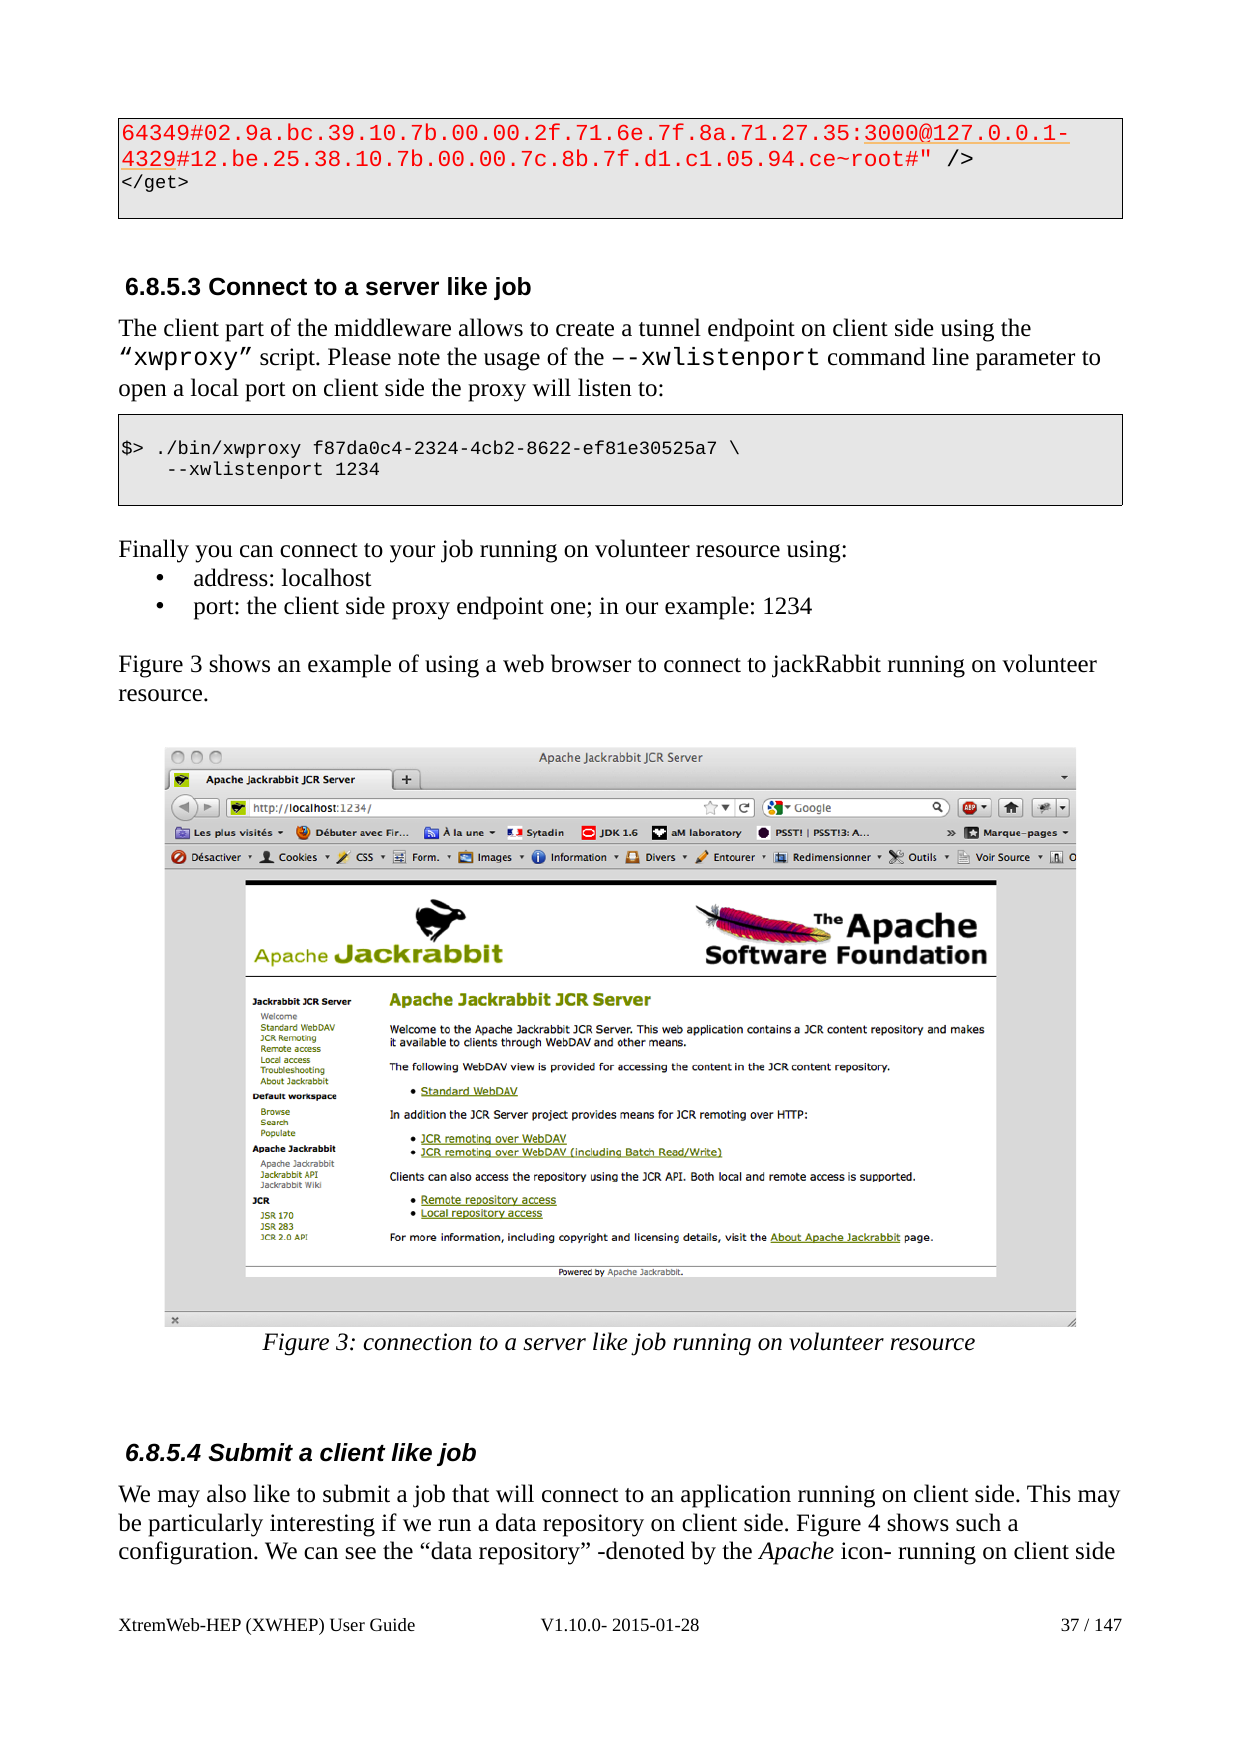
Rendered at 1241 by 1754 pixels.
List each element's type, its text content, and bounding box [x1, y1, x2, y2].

text The client part of the middleware allows to create a tunnel endpoint on client side using the “xwproxy” script. Please note the usage of the –-xwlistenport command line parameter to open a local port on client side the proxy will listen to: [118, 313, 1122, 402]
text Figure 3: connection to a server like job running on volunteer resource [164, 1327, 1076, 1355]
subtitle Submit a client like job [118, 1438, 1122, 1466]
list address: localhost [156, 563, 1122, 591]
picture [164, 747, 1077, 1327]
text --xwlistenport 1234 [119, 457, 1122, 478]
text Finally you can connect to your job running on volunteer resource using: [118, 534, 1122, 563]
text $> ./bin/xwproxy f87da0c4-2324-4cb2-8622-ef81e30525a7 \ [119, 435, 1122, 457]
text 64349#02.9a.bc.39.10.7b.00.00.2f.71.6e.7f.8a.71.27.35:3000@127.0.0.1-4329#12.be.25.38.10.7b.00.00.7c.8b.7f.d1.c1.05.94.ce~root#" /> [119, 119, 1122, 170]
subtitle Connect to a server like job [118, 272, 1122, 301]
list port: the client side proxy endpoint one; in our example: 1234 [156, 591, 1122, 620]
text We may also like to submit a job that will connect to an application running on client side. This may be particularly interesting if we run a data repository on client side. Figure 4 shows such a configuration. We can see the “data repository” -denoted by the Apache icon- running on client side [118, 1479, 1122, 1565]
text </get> [119, 170, 1122, 191]
text Figure 3 shows an example of using a web browser to connect to jackRabbit running on volunteer resource. [118, 649, 1122, 706]
